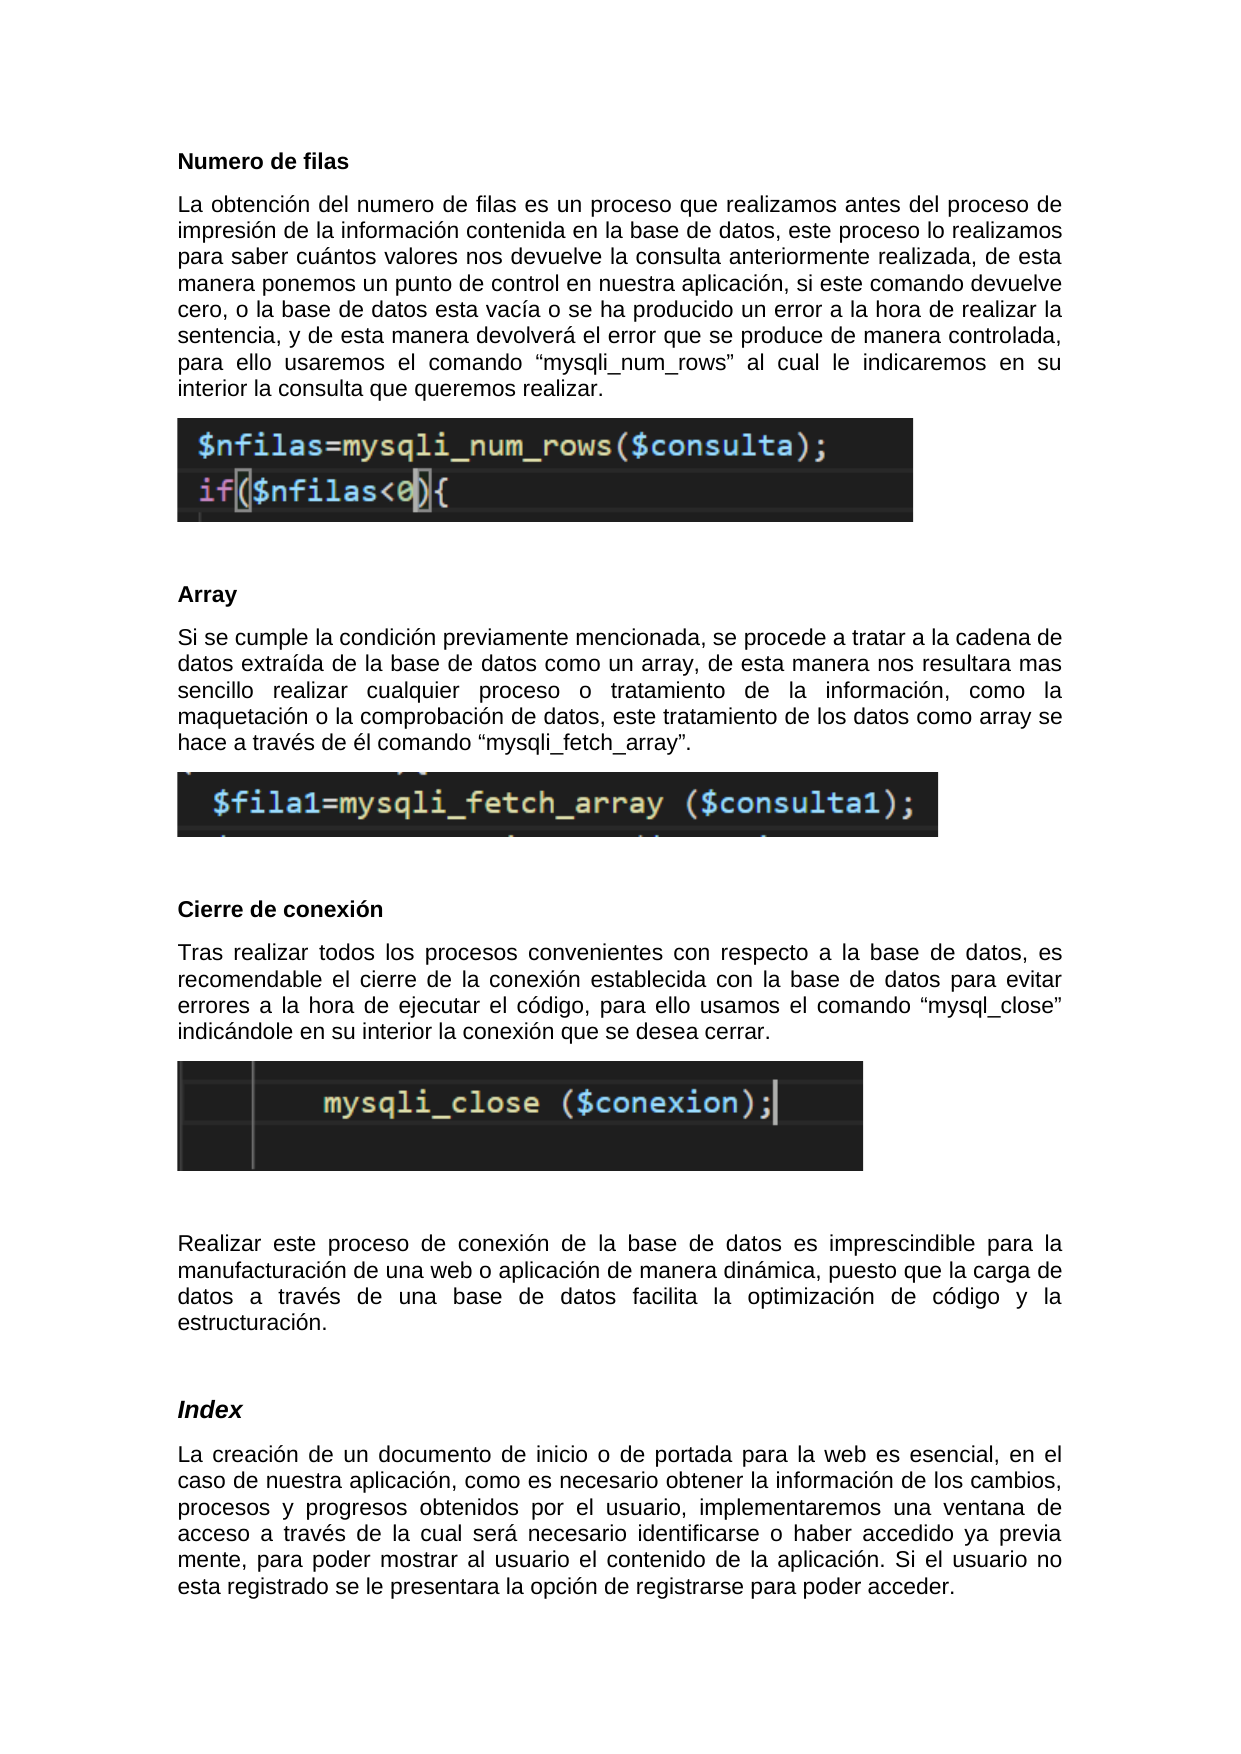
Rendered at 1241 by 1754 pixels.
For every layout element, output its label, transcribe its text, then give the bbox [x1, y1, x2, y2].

text Index [177, 1395, 1063, 1424]
text Tras realizar todos los procesos convenientes con respecto a la base de datos, es recomendable el cierre de la conexión establecida con la base de datos para evitar errores a la hora de ejecutar el código, para ello usamos el comando “mysql_close” indicándole en su interior la conexión que se desea cerrar. [177, 939, 1063, 1044]
text La creación de un documento de inicio o de portada para la web es esencial, en el caso de nuestra aplicación, como es necesario obtener la información de los cambios, procesos y progresos obtenidos por el usuario, implementaremos una ventana de acceso a través de la cual será necesario identificarse o haber accedido ya previa mente, para poder mostrar al usuario el contenido de la aplicación. Si el usuario no esta registrado se le presentara la opción de registrarse para poder acceder. [177, 1441, 1063, 1599]
text Numero de filas [177, 148, 1063, 174]
text Realizar este proceso de conexión de la base de datos es imprescindible para la manufacturación de una web o aplicación de manera dinámica, puesto que la carga de datos a través de una base de datos facilita la optimización de código y la estructuración. [177, 1230, 1063, 1336]
text Cierre de conexión [177, 896, 1063, 922]
text Array [177, 581, 1063, 607]
text La obtención del numero de filas es un proceso que realizamos antes del proceso de impresión de la información contenida en la base de datos, este proceso lo realizamos para saber cuántos valores nos devuelve la consulta anteriormente realizada, de esta manera ponemos un punto de control en nuestra aplicación, si este comando devuelve cero, o la base de datos esta vacía o se ha producido un error a la hora de realizar la sentencia, y de esta manera devolverá el error que se produce de manera controlada, para ello usaremos el comando “mysqli_num_rows” al cual le indicaremos en su interior la consulta que queremos realizar. [177, 191, 1063, 401]
text Si se cumple la condición previamente mencionada, se procede a tratar a la cadena de datos extraída de la base de datos como un array, de esta manera nos resultara mas sencillo realizar cualquier proceso o tratamiento de la información, como la maquetación o la comprobación de datos, este tratamiento de los datos como array se hace a través de él comando “mysqli_fetch_array”. [177, 624, 1063, 756]
